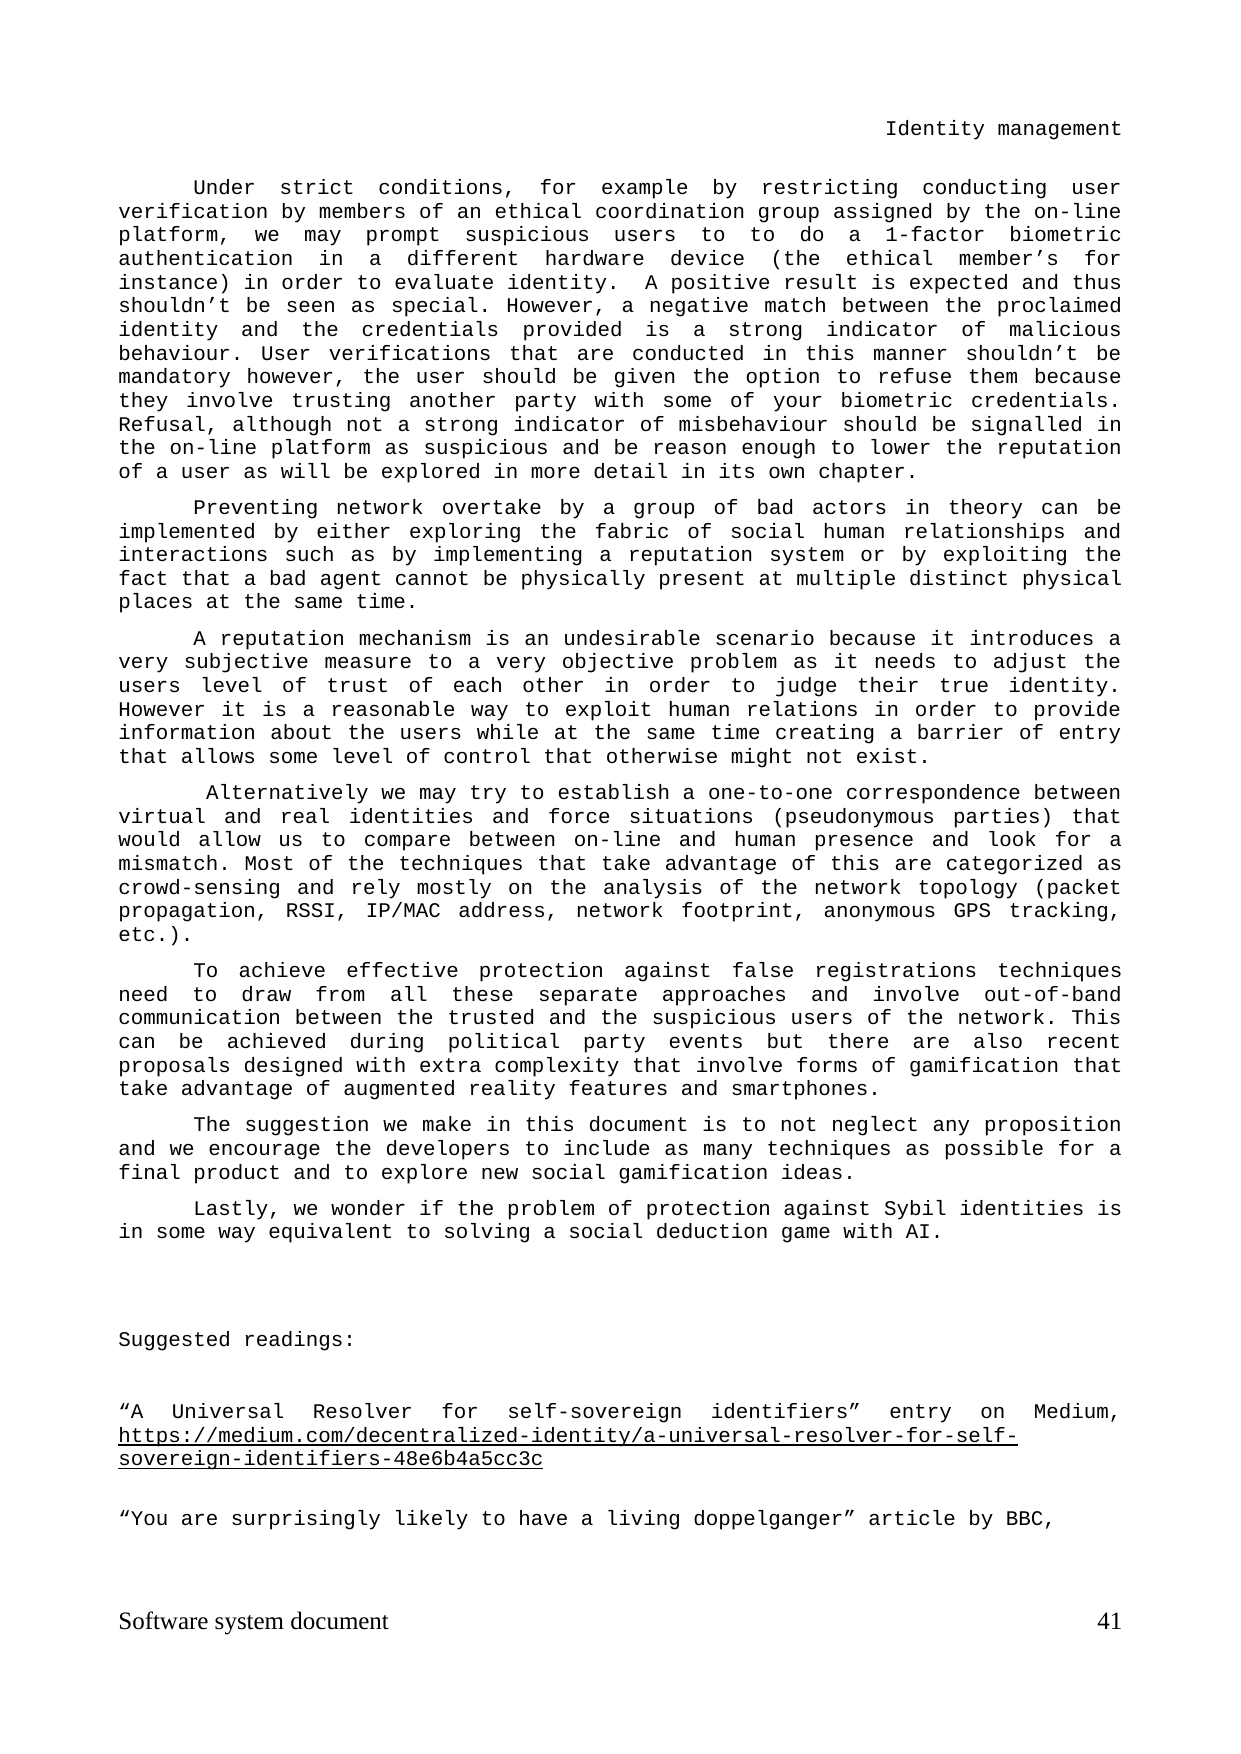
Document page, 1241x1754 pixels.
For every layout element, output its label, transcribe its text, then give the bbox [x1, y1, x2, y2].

text “A Universal Resolver for self-sovereign identifiers” entry on Medium, https://medium.com/decentralized-identity/a-universal-resolver-for-self-sovereign-identifiers-48e6b4a5cc3c [118, 1401, 1122, 1472]
text Suggested readings: [118, 1329, 1122, 1352]
text Alternatively we may try to establish a one-to-one correspondence between virtual and real identities and force situations (pseudonymous parties) that would allow us to compare between on-line and human presence and look for a mismatch. Most of the techniques that take advantage of this are categorized as crowd-sensing and rely mostly on the analysis of the network topology (packet propagation, RSSI, IP/MAC address, network footprint, anonymous GPS tracking, etc.). [118, 782, 1122, 948]
text Preventing network overtake by a group of bad actors in theory can be implemented by either exploring the fabric of social human relationships and interactions such as by implementing a reputation system or by exploiting the fact that a bad agent cannot be physically present at multiple distinct physical places at the same time. [118, 497, 1122, 615]
text The suggestion we make in this document is to not neglect any proposition and we encourage the developers to include as many techniques as possible for a final product and to explore new social gamification ideas. [118, 1114, 1122, 1185]
text To achieve effective protection against false registrations techniques need to draw from all these separate approaches and involve out-of-band communication between the trusted and the suspicious users of the network. This can be achieved during political party events but there are also recent proposals designed with extra complexity that involve forms of gamification that take advantage of augmented reality features and smartphones. [118, 960, 1122, 1102]
text Under strict conditions, for example by restricting conducting user verification by members of an ethical coordination group assigned by the on-line platform, we may prompt suspicious users to to do a 1-factor biometric authentication in a different hardware device (the ethical member’s for instance) in order to evaluate identity. A positive result is expected and thus shouldn’t be seen as special. However, a negative match between the proclaimed identity and the credentials provided is a strong indicator of malicious behaviour. User verifications that are conducted in this manner shouldn’t be mandatory however, the user should be given the option to refuse them because they involve trusting another party with some of your biometric credentials. Refusal, although not a strong indicator of misbehaviour should be signalled in the on-line platform as suspicious and be reason enough to lower the reputation of a user as will be explored in more detail in its own chapter. [118, 177, 1122, 484]
text Lastly, we wonder if the problem of protection against Sybil identities is in some way equivalent to solving a social deduction game with AI. [118, 1198, 1122, 1245]
text A reputation mechanism is an undesirable scenario because it introduces a very subjective measure to a very objective problem as it needs to adjust the users level of trust of each other in order to judge their true identity. However it is a reasonable way to exploit human relations in order to provide information about the users while at the same time creating a barrier of entry that allows some level of control that otherwise might not exist. [118, 628, 1122, 769]
text “You are surprisingly likely to have a living doppelganger” article by BBC, [118, 1508, 1122, 1532]
